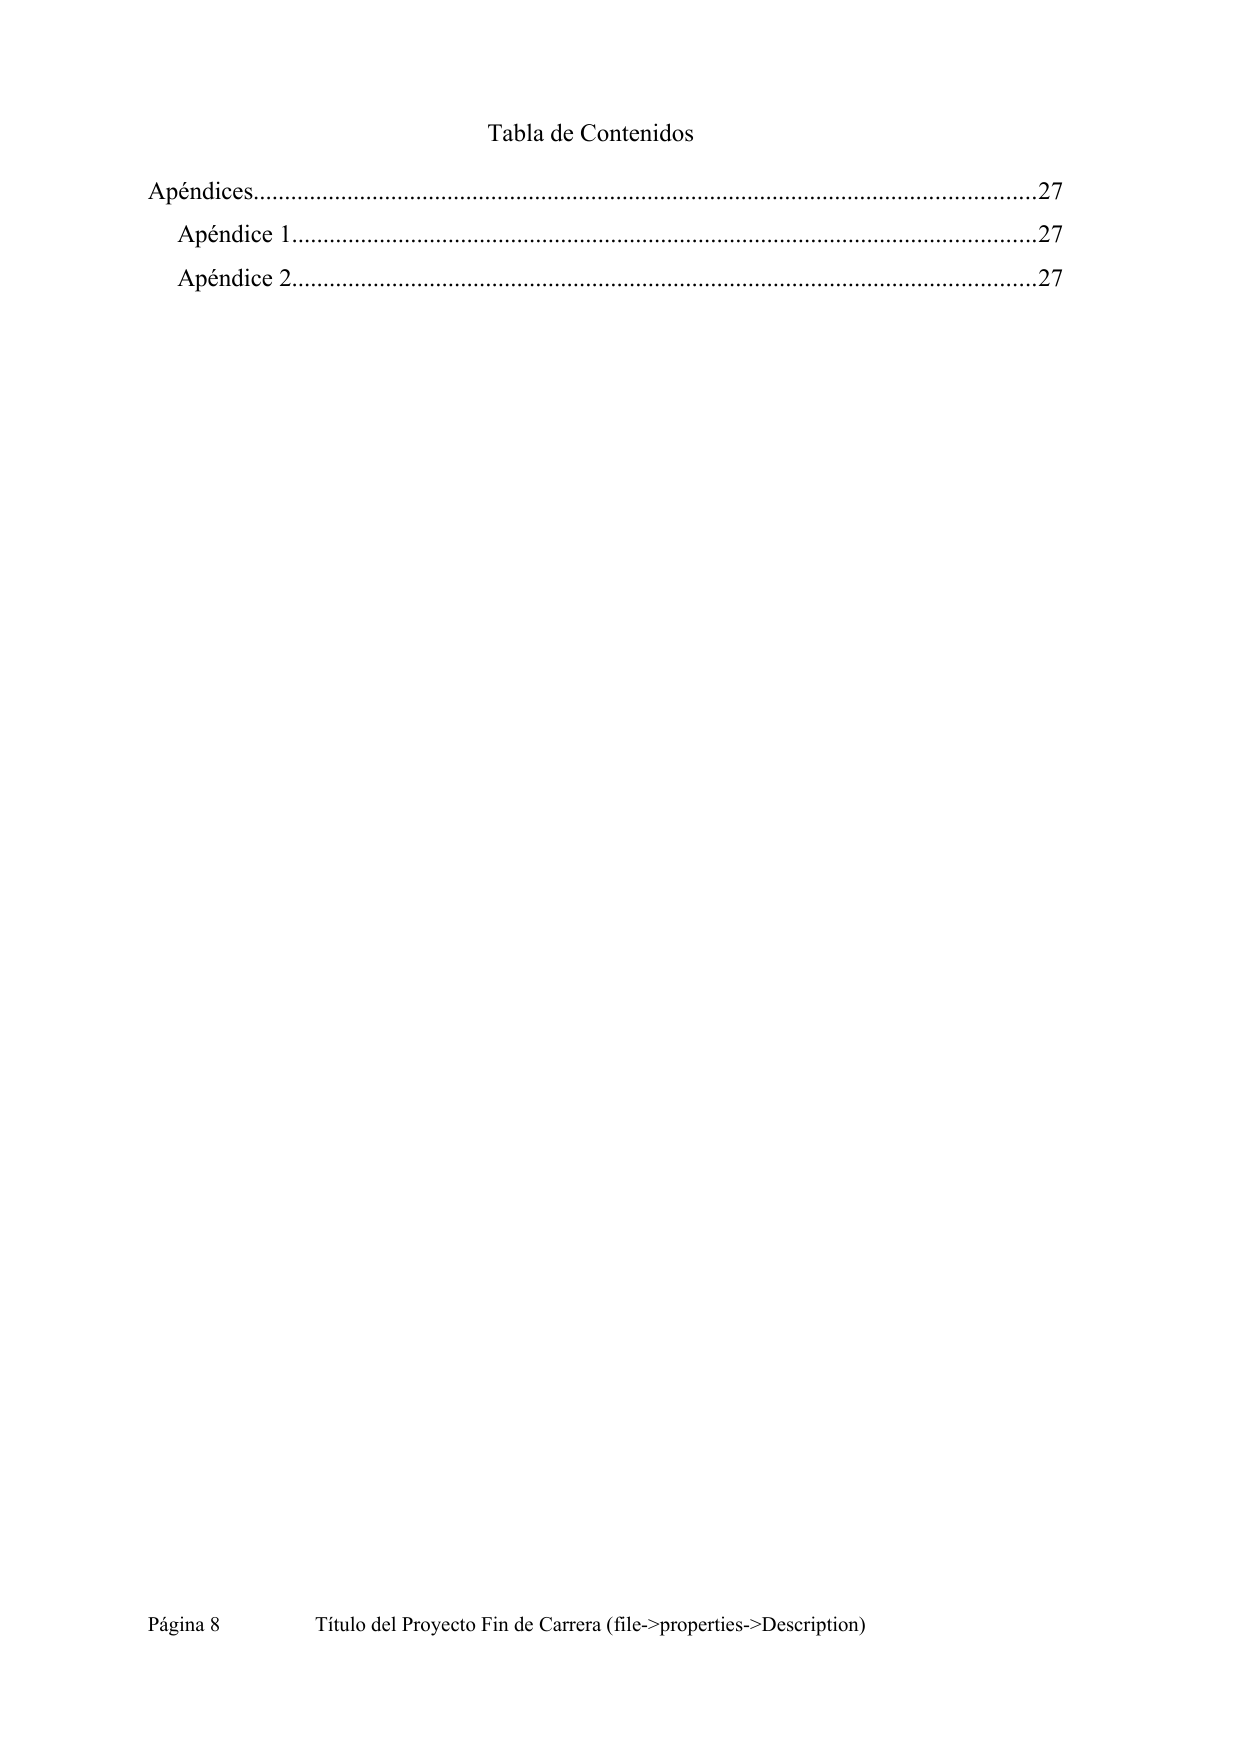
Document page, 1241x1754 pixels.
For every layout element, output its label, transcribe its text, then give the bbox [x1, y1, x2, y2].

text Apéndice 2 27 [177, 263, 1063, 291]
text Apéndices 27 [148, 176, 1063, 205]
text Apéndice 1 27 [177, 219, 1063, 248]
